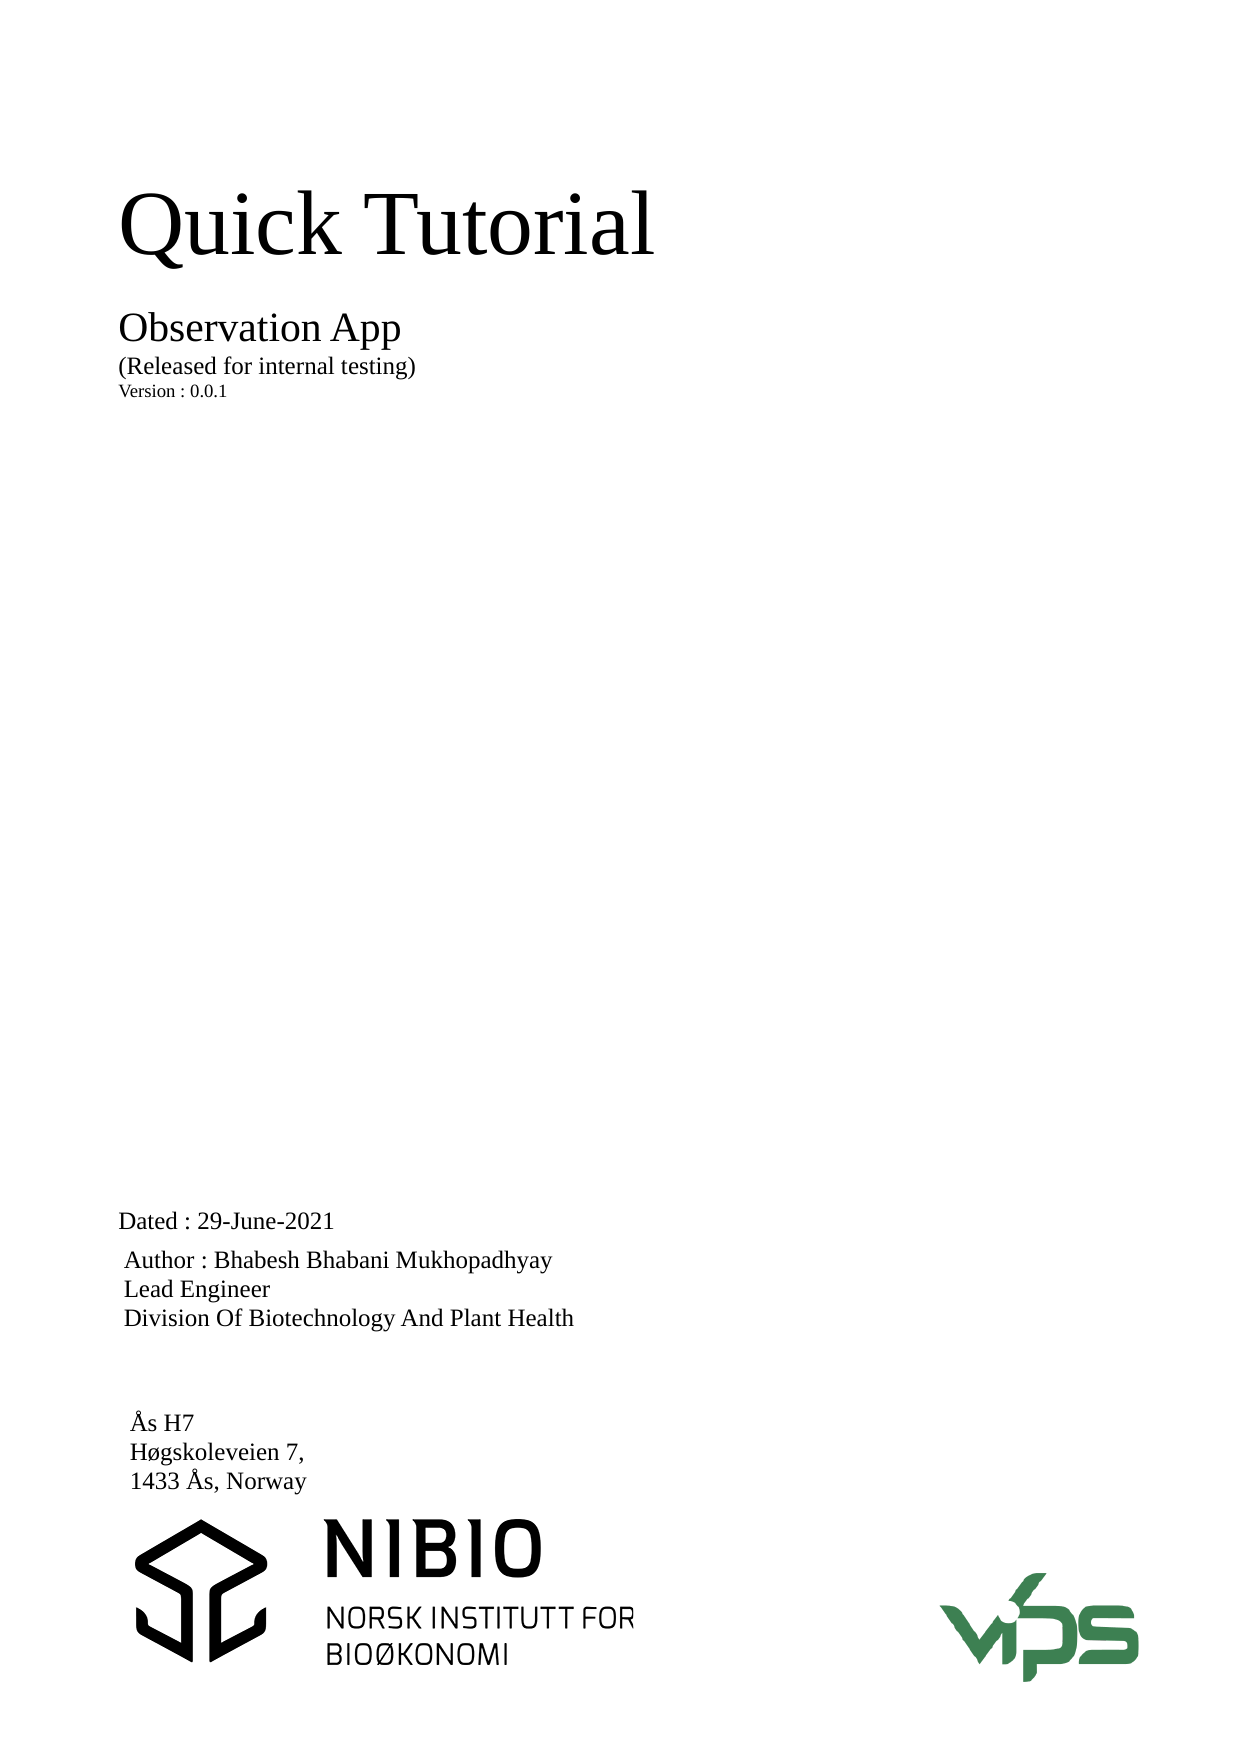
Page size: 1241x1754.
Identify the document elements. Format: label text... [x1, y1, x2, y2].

picture [135, 1519, 634, 1666]
text Version : 0.0.1 [118, 379, 1122, 401]
picture [939, 1573, 1139, 1682]
text Observation App [118, 303, 1122, 351]
text Quick Tutorial [118, 169, 1122, 274]
text Dated : 29-June-2021 [118, 1206, 1122, 1235]
text (Released for internal testing) [118, 351, 1122, 379]
